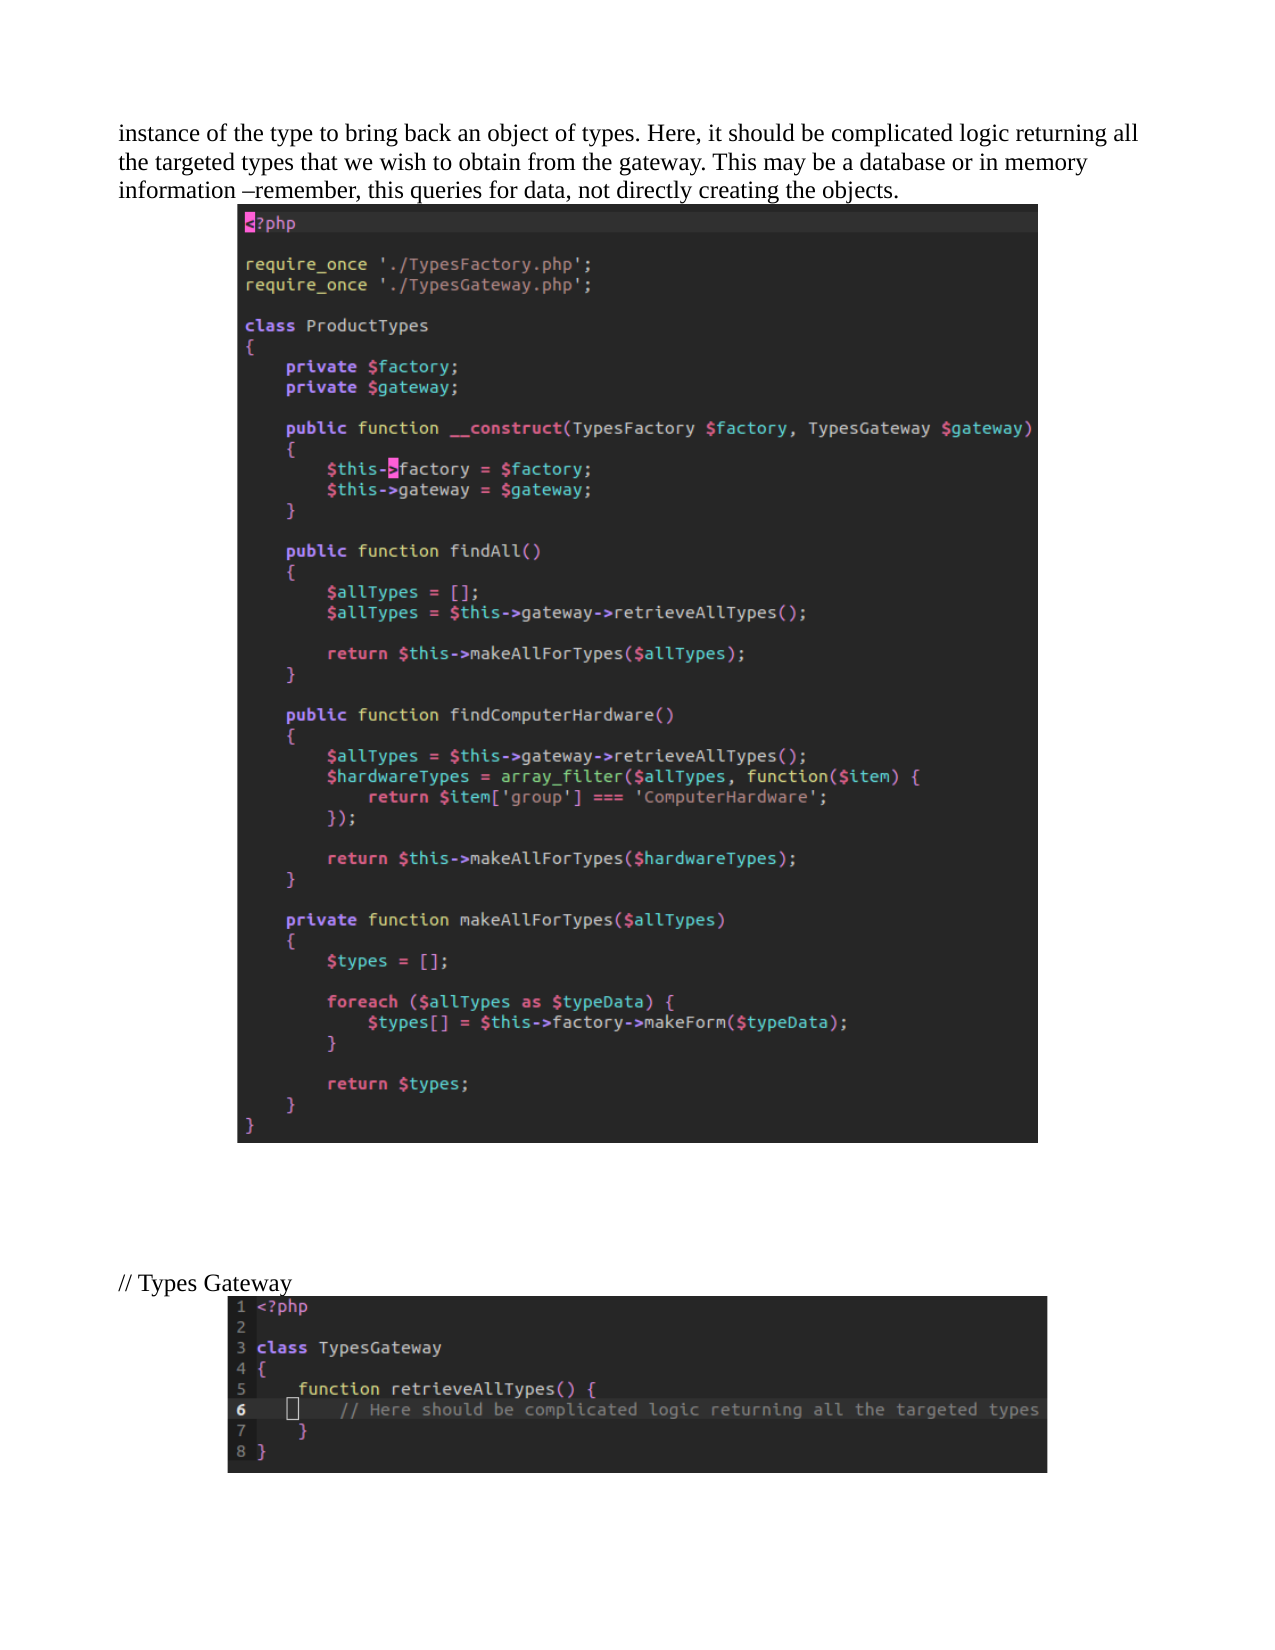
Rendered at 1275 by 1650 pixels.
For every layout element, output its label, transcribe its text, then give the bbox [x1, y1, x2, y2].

text // Types Gateway [118, 1268, 1157, 1297]
text instance of the type to bring back an object of types. Here, it should be complicated logic returning all the targeted types that we wish to obtain from the gateway. This may be a database or in memory information –remember, this queries for data, not directly creating the objects. [118, 118, 1157, 204]
picture [227, 1296, 1048, 1473]
picture [237, 204, 1038, 1143]
